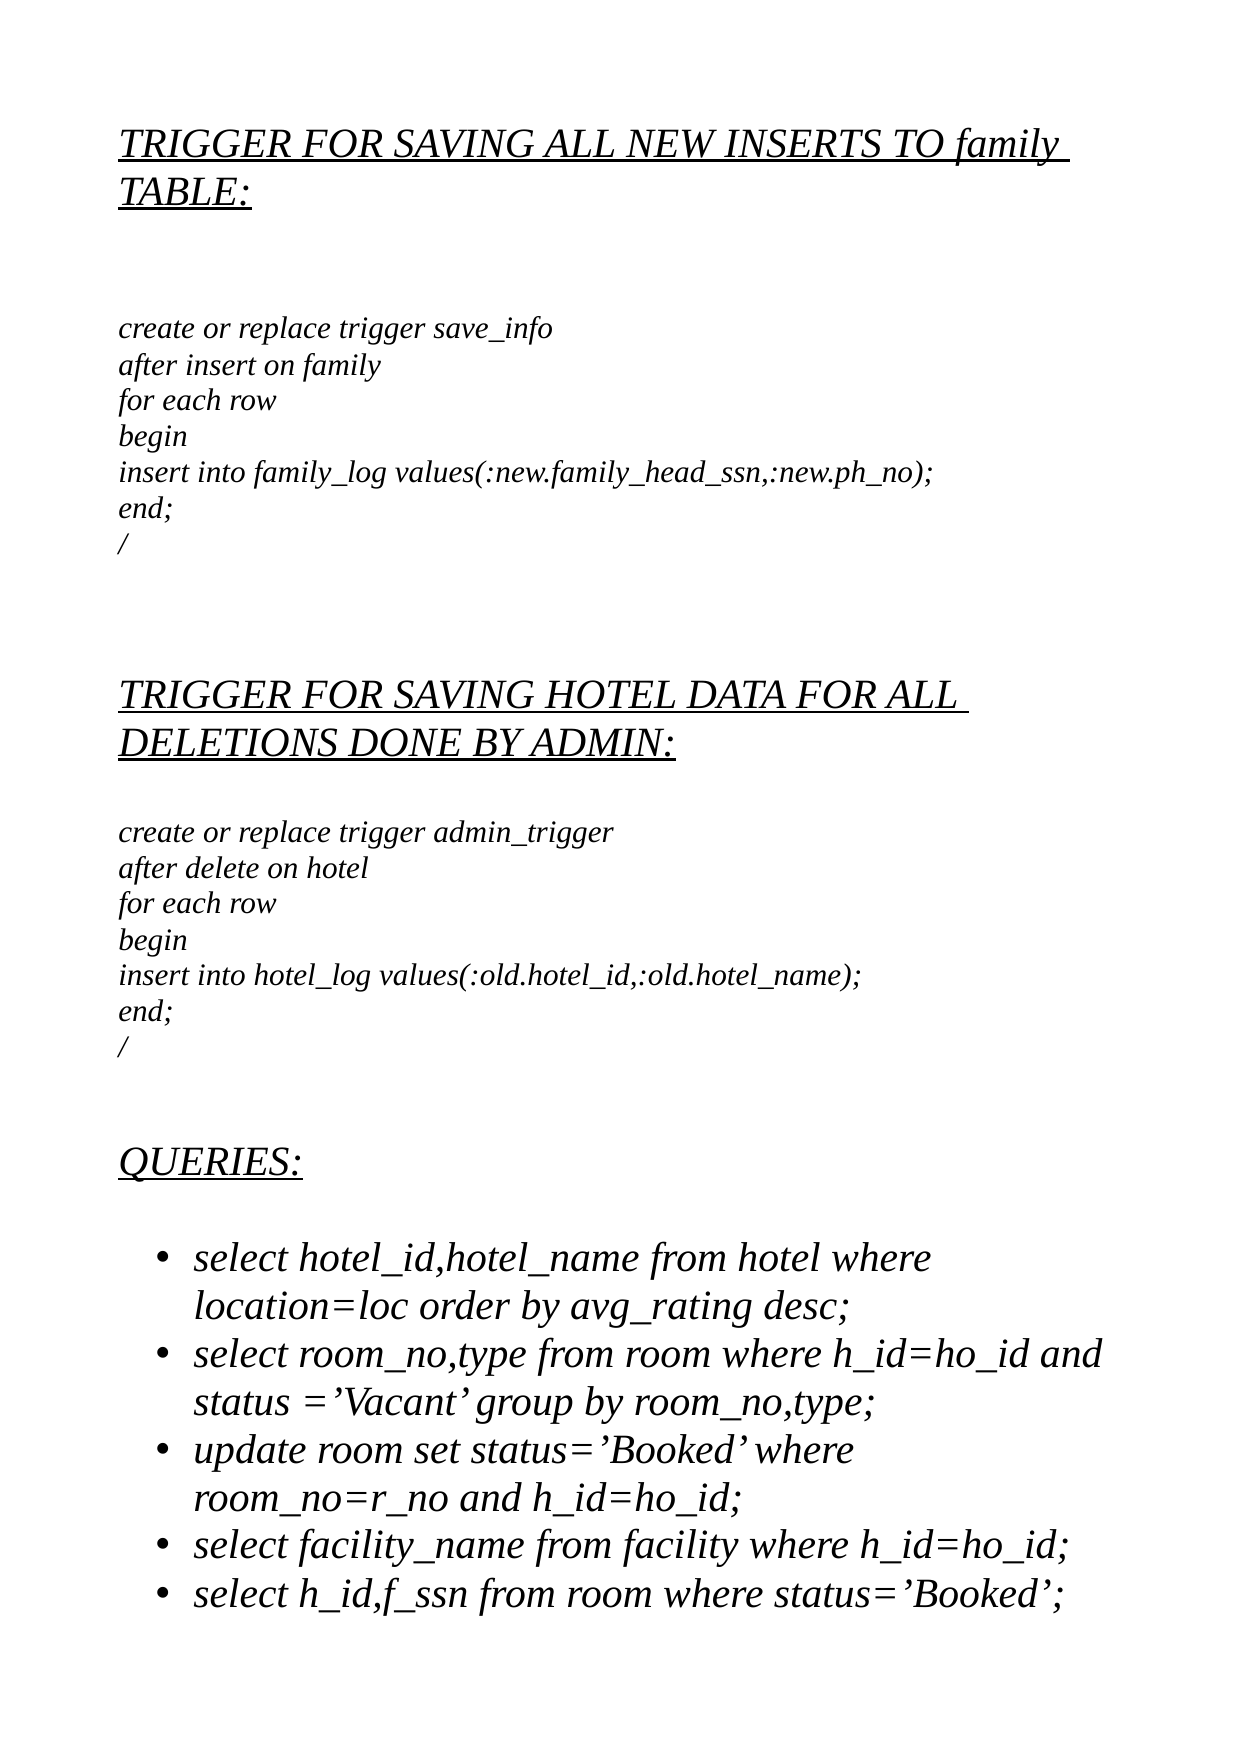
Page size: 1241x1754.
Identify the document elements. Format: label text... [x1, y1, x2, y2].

list select facility_name from facility where h_id=ho_id; [156, 1520, 1122, 1568]
text begin [118, 418, 1122, 453]
text end; [118, 993, 1122, 1028]
text / [118, 1028, 1122, 1064]
text create or replace trigger save_info [118, 310, 1122, 346]
text QUERIES: [118, 1136, 1122, 1184]
text for each row [118, 382, 1122, 418]
text insert into family_log values(:new.family_head_ssn,:new.ph_no); [118, 453, 1122, 489]
text begin [118, 921, 1122, 957]
text for each row [118, 885, 1122, 921]
list select h_id,f_ssn from room where status=’Booked’; [156, 1568, 1122, 1616]
text TRIGGER FOR SAVING HOTEL DATA FOR ALL DELETIONS DONE BY ADMIN: [118, 669, 1122, 765]
list select room_no,type from room where h_id=ho_id and status =’Vacant’ group by room_no,type; [156, 1328, 1122, 1424]
text / [118, 525, 1122, 561]
text TRIGGER FOR SAVING ALL NEW INSERTS TO family TABLE: [118, 118, 1122, 214]
list select hotel_id,hotel_name from hotel where location=loc order by avg_rating desc; [156, 1232, 1122, 1328]
text after delete on hotel [118, 849, 1122, 885]
text end; [118, 489, 1122, 525]
text create or replace trigger admin_trigger [118, 813, 1122, 849]
text after insert on family [118, 346, 1122, 382]
text insert into hotel_log values(:old.hotel_id,:old.hotel_name); [118, 957, 1122, 993]
list update room set status=’Booked’ where room_no=r_no and h_id=ho_id; [156, 1424, 1122, 1520]
